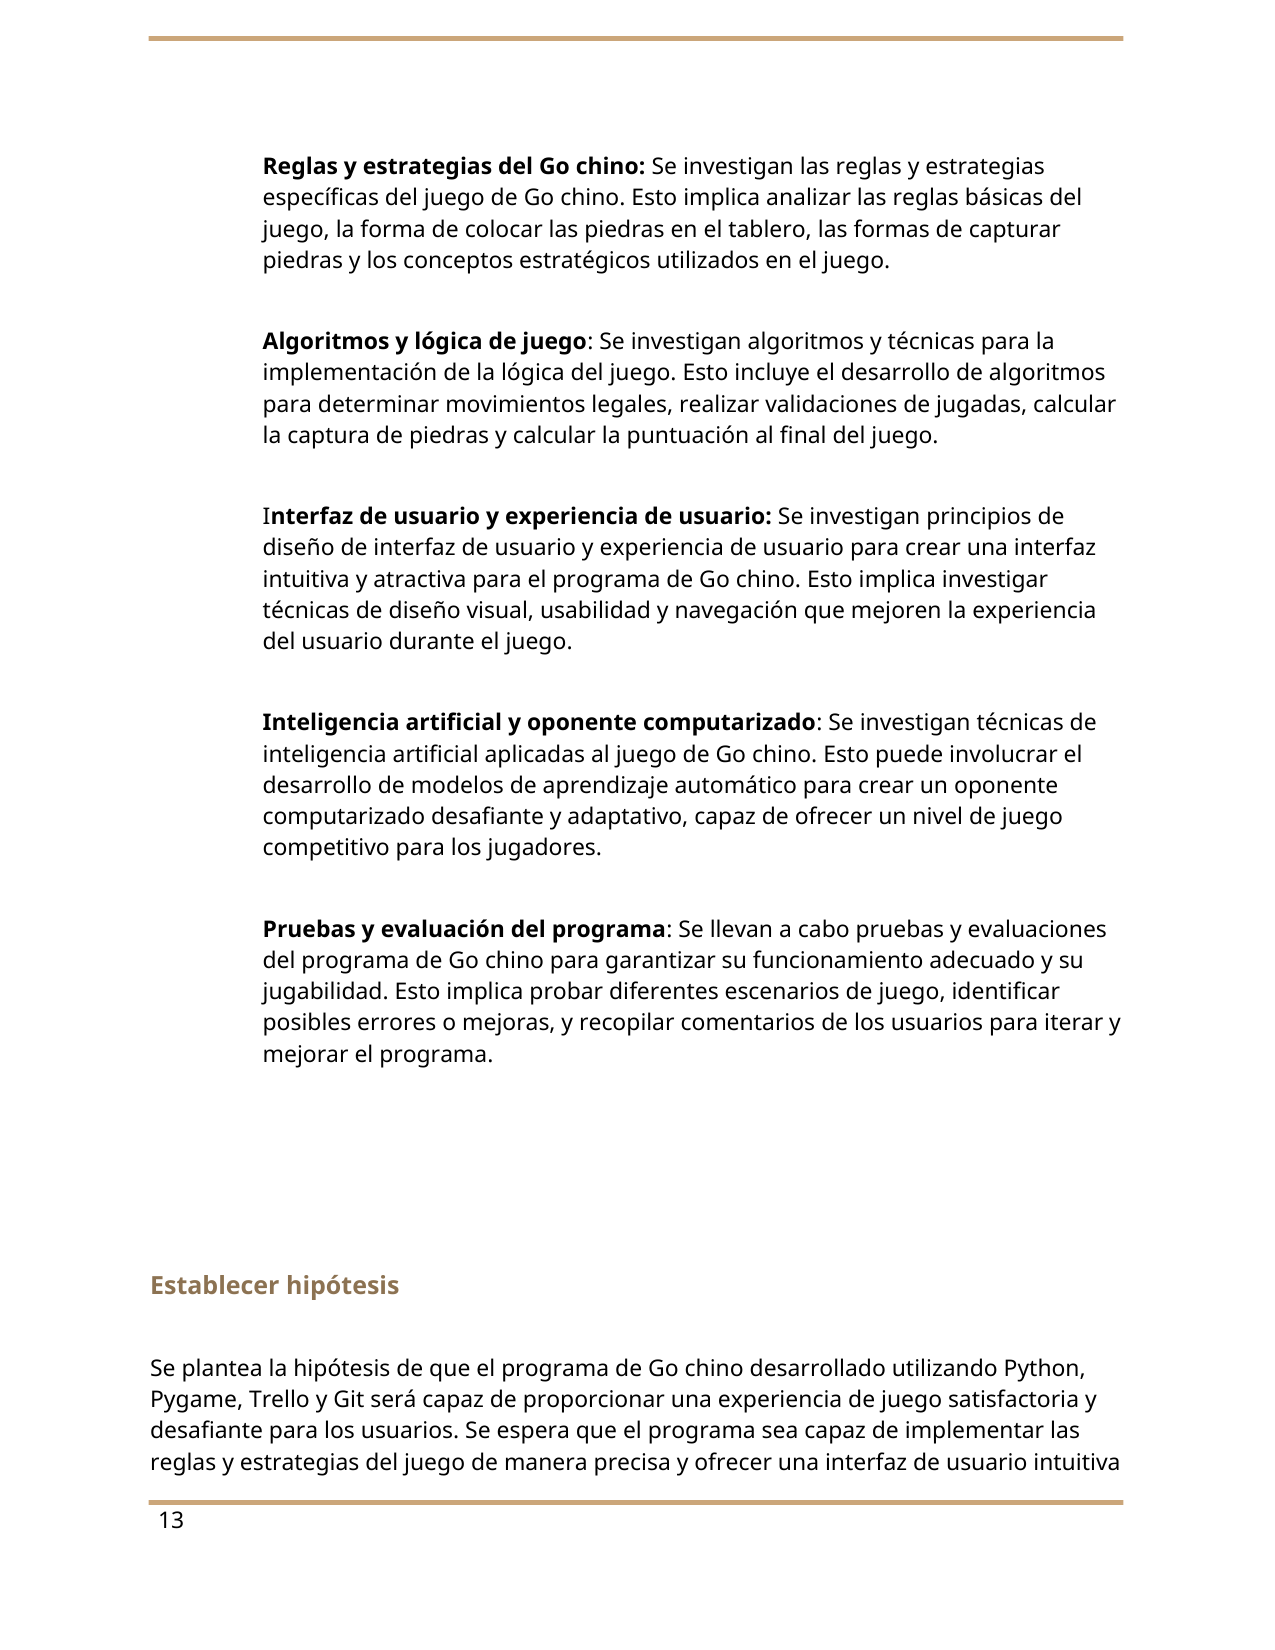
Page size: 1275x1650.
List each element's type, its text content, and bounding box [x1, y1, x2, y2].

text Interfaz de usuario y experiencia de usuario: Se investigan principios de diseño de interfaz de usuario y experiencia de usuario para crear una interfaz intuitiva y atractiva para el programa de Go chino. Esto implica investigar técnicas de diseño visual, usabilidad y navegación que mejoren la experiencia del usuario durante el juego. [262, 500, 1125, 656]
text Pruebas y evaluación del programa: Se llevan a cabo pruebas y evaluaciones del programa de Go chino para garantizar su funcionamiento adecuado y su jugabilidad. Esto implica probar diferentes escenarios de juego, identificar posibles errores o mejoras, y recopilar comentarios de los usuarios para iterar y mejorar el programa. [262, 912, 1125, 1069]
text Algoritmos y lógica de juego: Se investigan algoritmos y técnicas para la implementación de la lógica del juego. Esto incluye el desarrollo de algoritmos para determinar movimientos legales, realizar validaciones de jugadas, calcular la captura de piedras y calcular la puntuación al final del juego. [262, 325, 1125, 450]
text Reglas y estrategias del Go chino: Se investigan las reglas y estrategias específicas del juego de Go chino. Esto implica analizar las reglas básicas del juego, la forma de colocar las piedras en el tablero, las formas de capturar piedras y los conceptos estratégicos utilizados en el juego. [262, 150, 1125, 275]
text Se plantea la hipótesis de que el programa de Go chino desarrollado utilizando Python, Pygame, Trello y Git será capaz de proporcionar una experiencia de juego satisfactoria y desafiante para los usuarios. Se espera que el programa sea capaz de implementar las reglas y estrategias del juego de manera precisa y ofrecer una interfaz de usuario intuitiva [150, 1352, 1125, 1477]
text Inteligencia artificial y oponente computarizado: Se investigan técnicas de inteligencia artificial aplicadas al juego de Go chino. Esto puede involucrar el desarrollo de modelos de aprendizaje automático para crear un oponente computarizado desafiante y adaptativo, capaz de ofrecer un nivel de juego competitivo para los jugadores. [262, 706, 1125, 862]
subtitle Establecer hipótesis [150, 1268, 1125, 1302]
